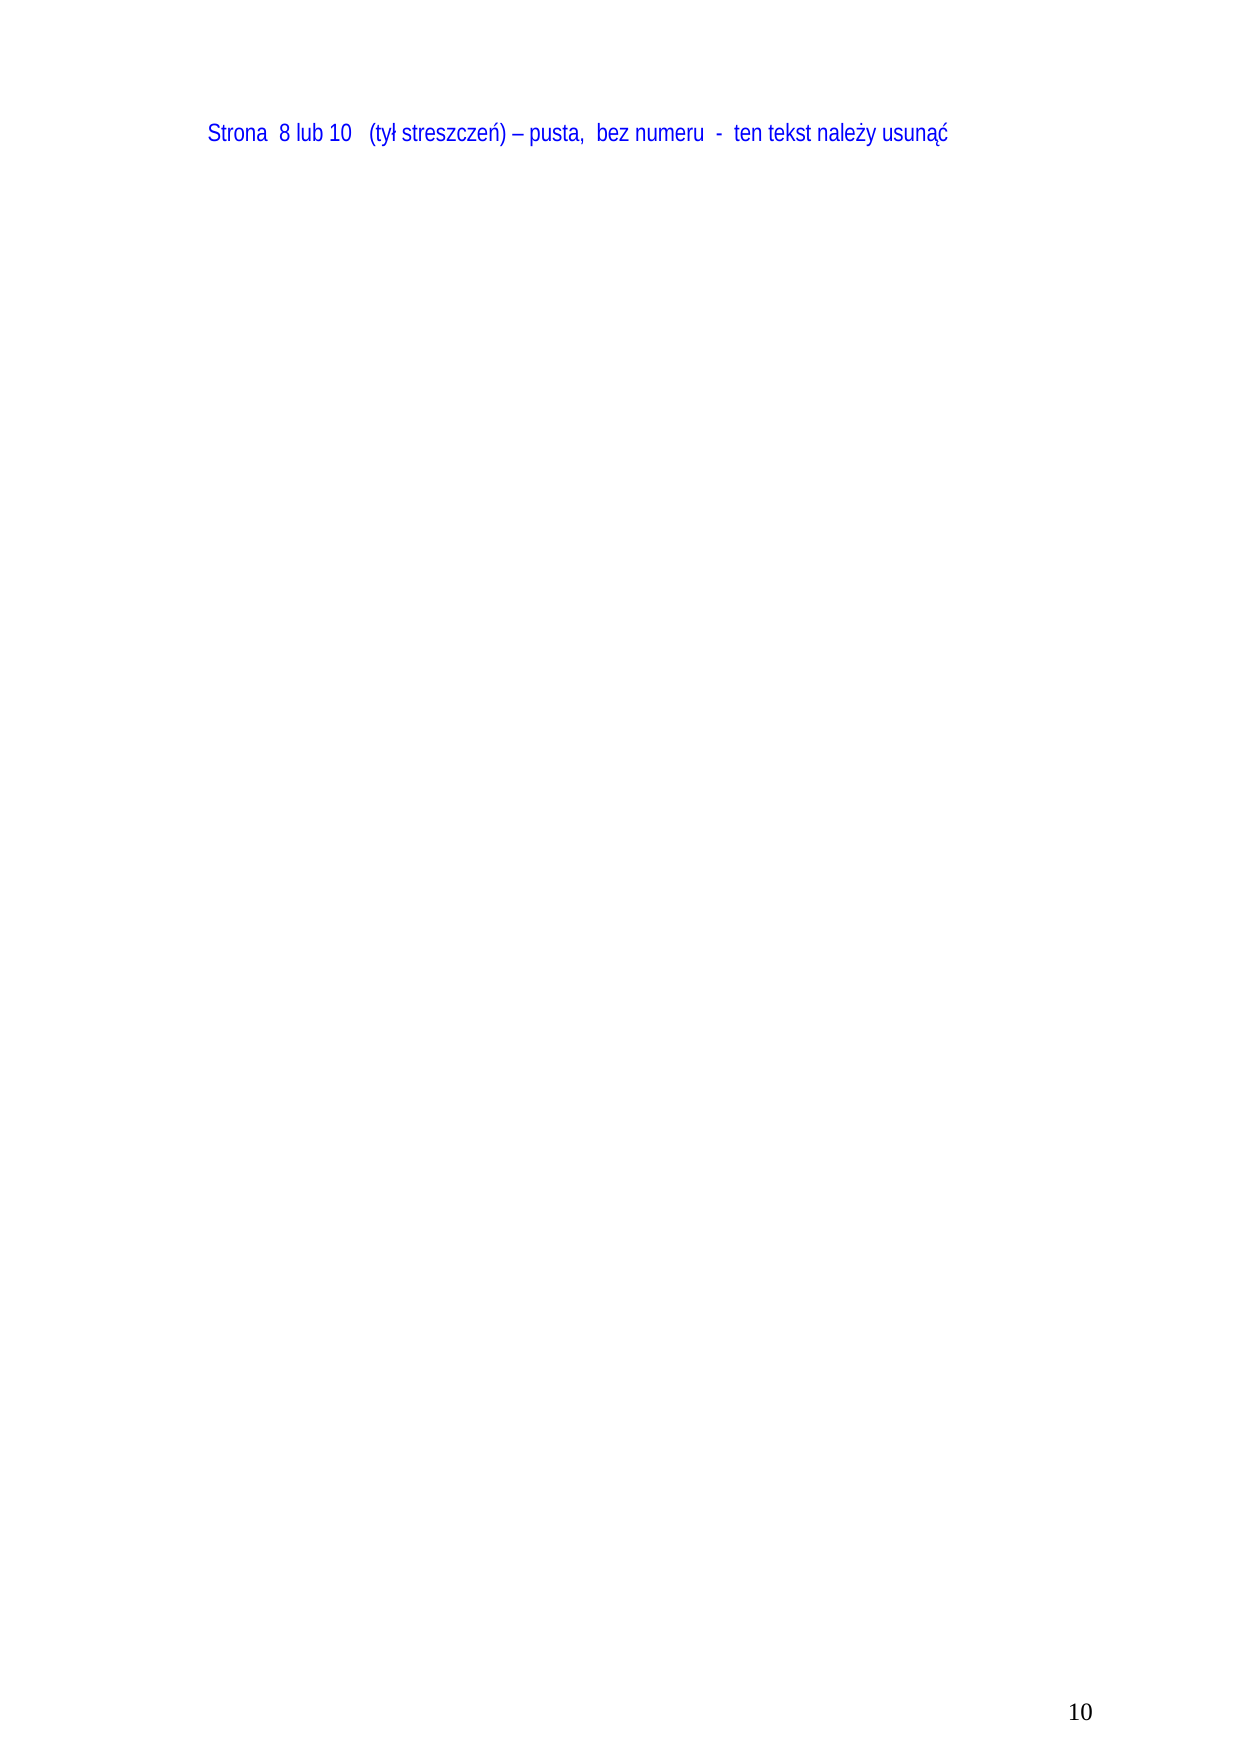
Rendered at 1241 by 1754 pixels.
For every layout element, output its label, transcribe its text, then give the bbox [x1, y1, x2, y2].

text Strona 8 lub 10 (tył streszczeń) – pusta, bez numeru - ten tekst należy usunąć [177, 118, 1092, 147]
